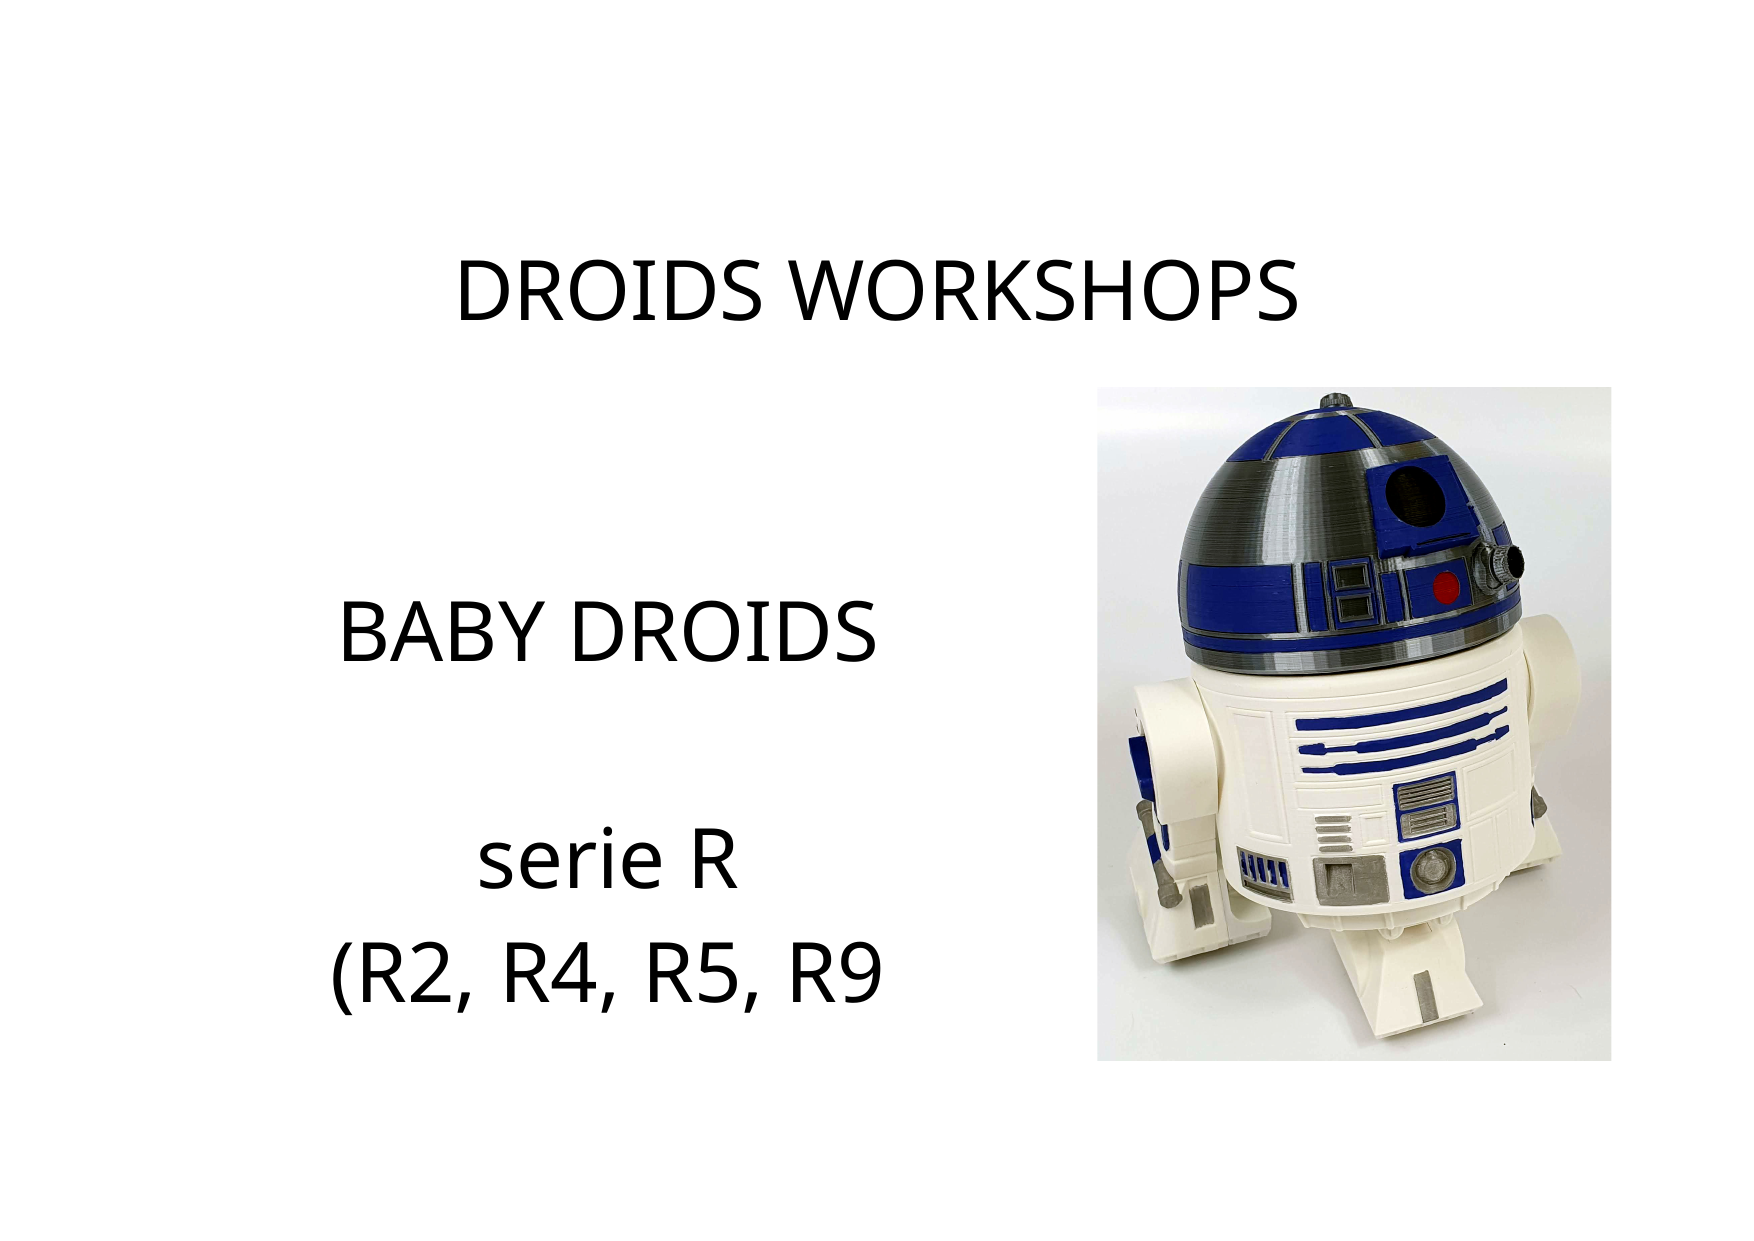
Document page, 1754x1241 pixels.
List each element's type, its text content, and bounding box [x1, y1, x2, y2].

picture [1097, 387, 1612, 1061]
text [1612, 913, 1636, 1026]
text serie R [118, 799, 1097, 913]
text [1612, 572, 1636, 686]
text BABY DROIDS [118, 572, 1097, 686]
text [1612, 799, 1636, 913]
text DROIDS WORKSHOPS [118, 232, 1636, 345]
text (R2, R4, R5, R9 [118, 913, 1097, 1026]
